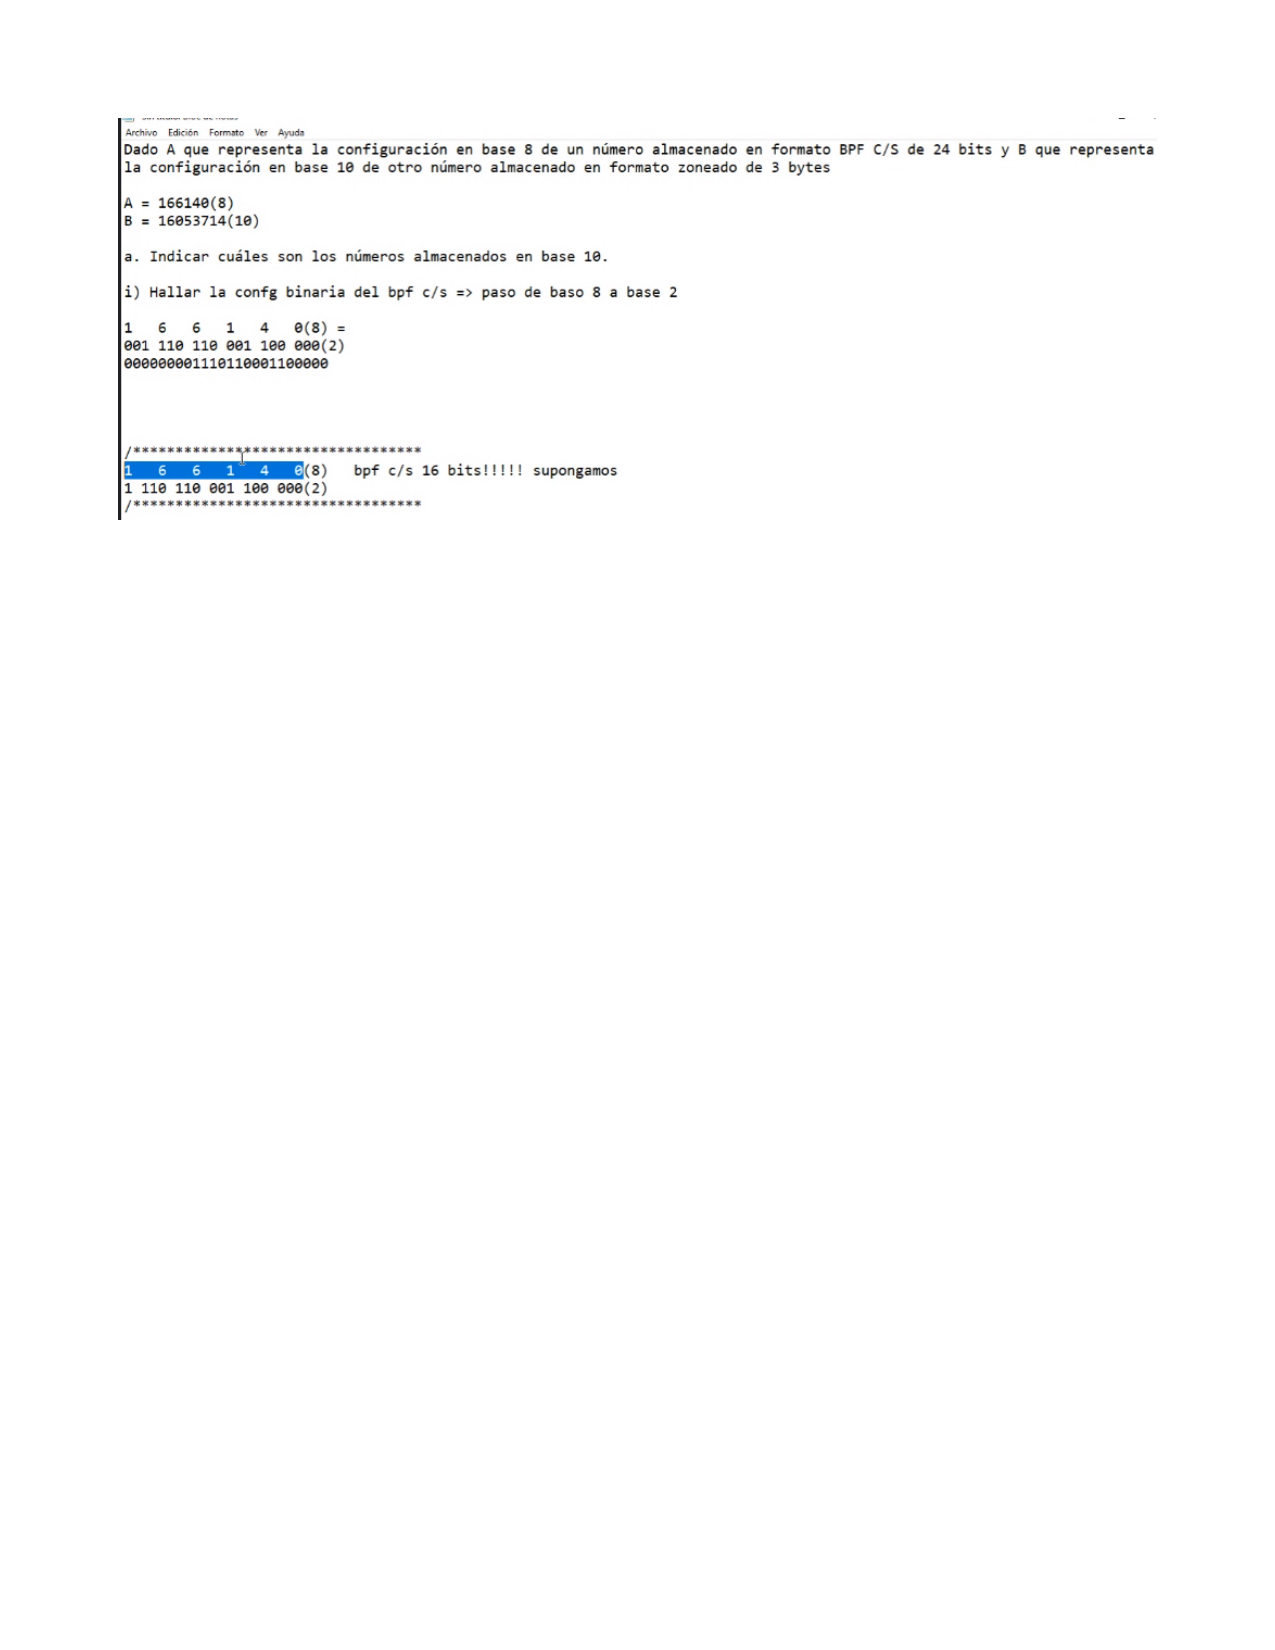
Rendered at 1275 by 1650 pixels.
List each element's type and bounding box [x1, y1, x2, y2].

picture [118, 118, 1157, 520]
